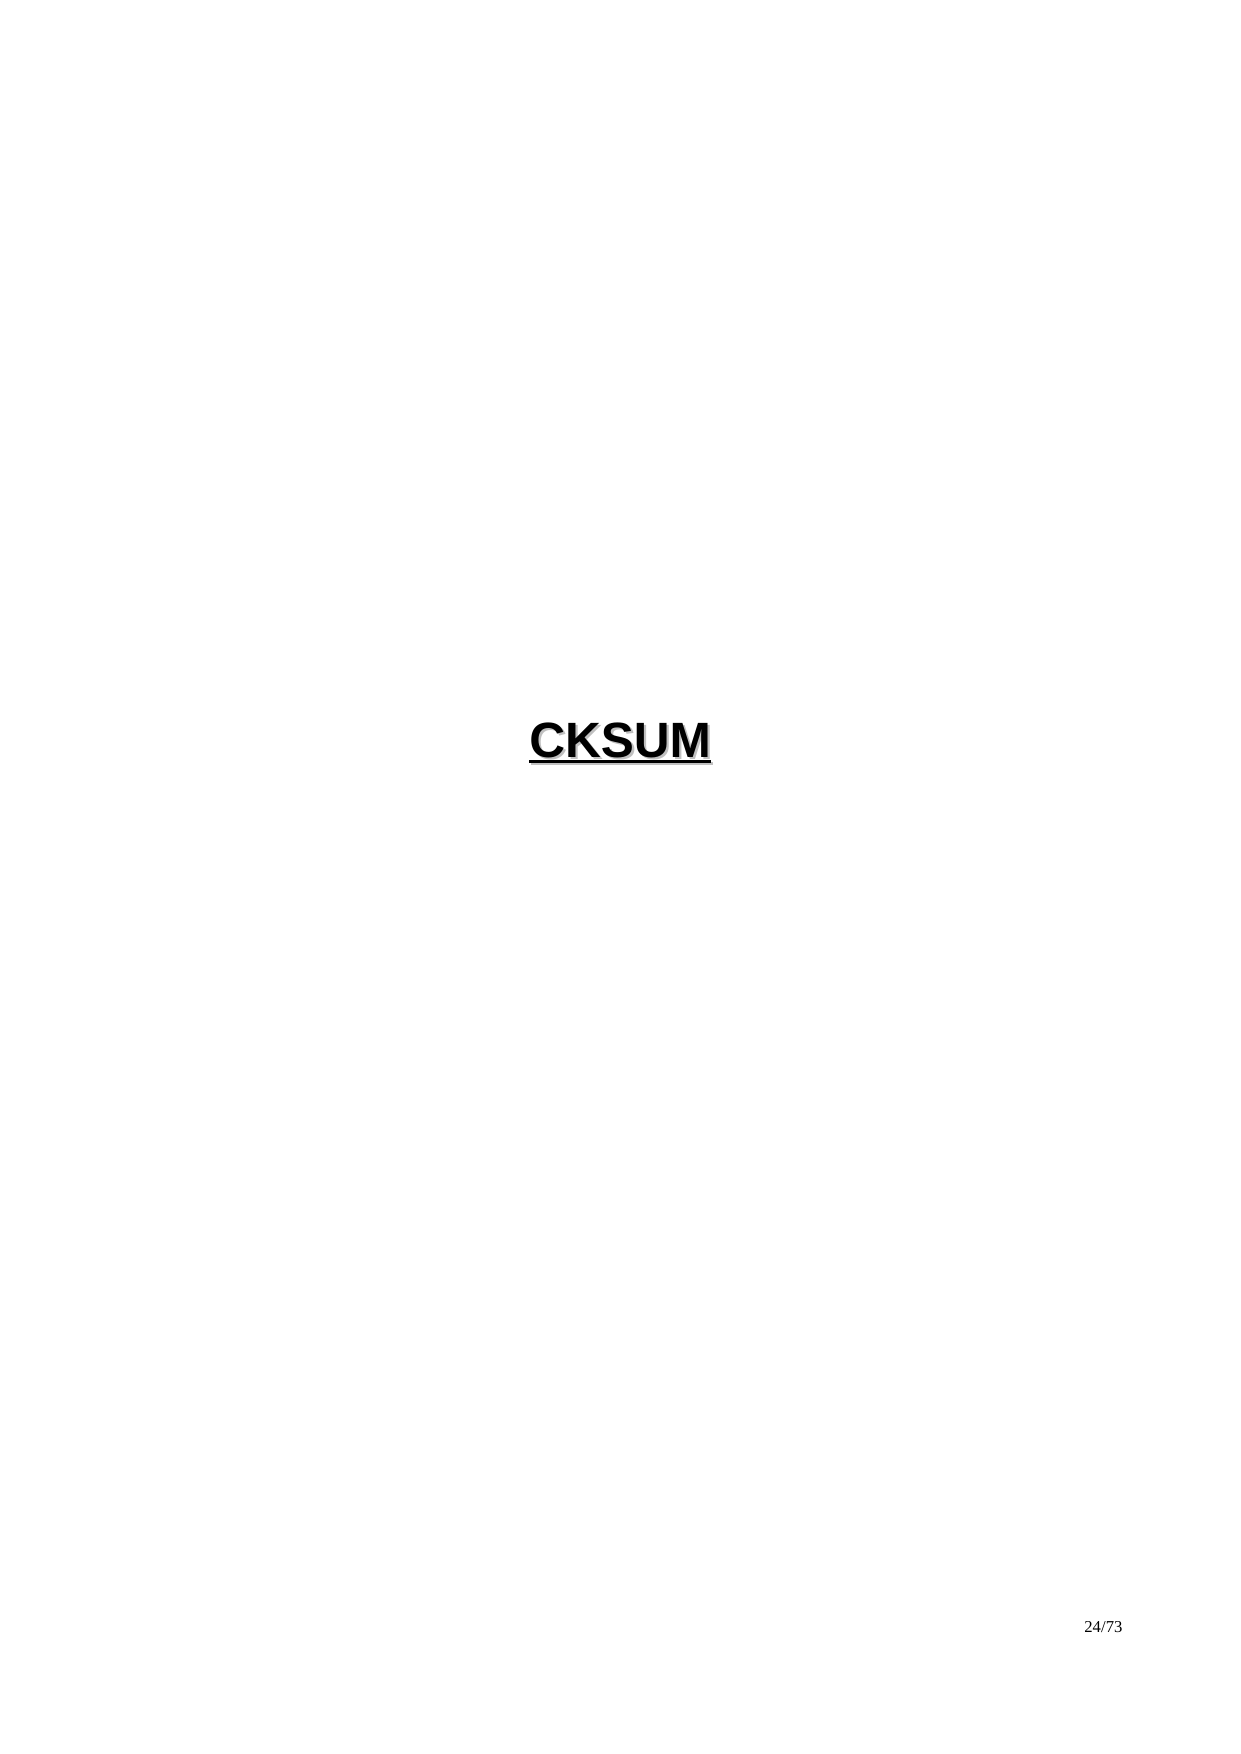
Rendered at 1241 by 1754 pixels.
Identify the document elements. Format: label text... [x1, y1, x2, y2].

subtitle CKSUM [118, 711, 1122, 768]
